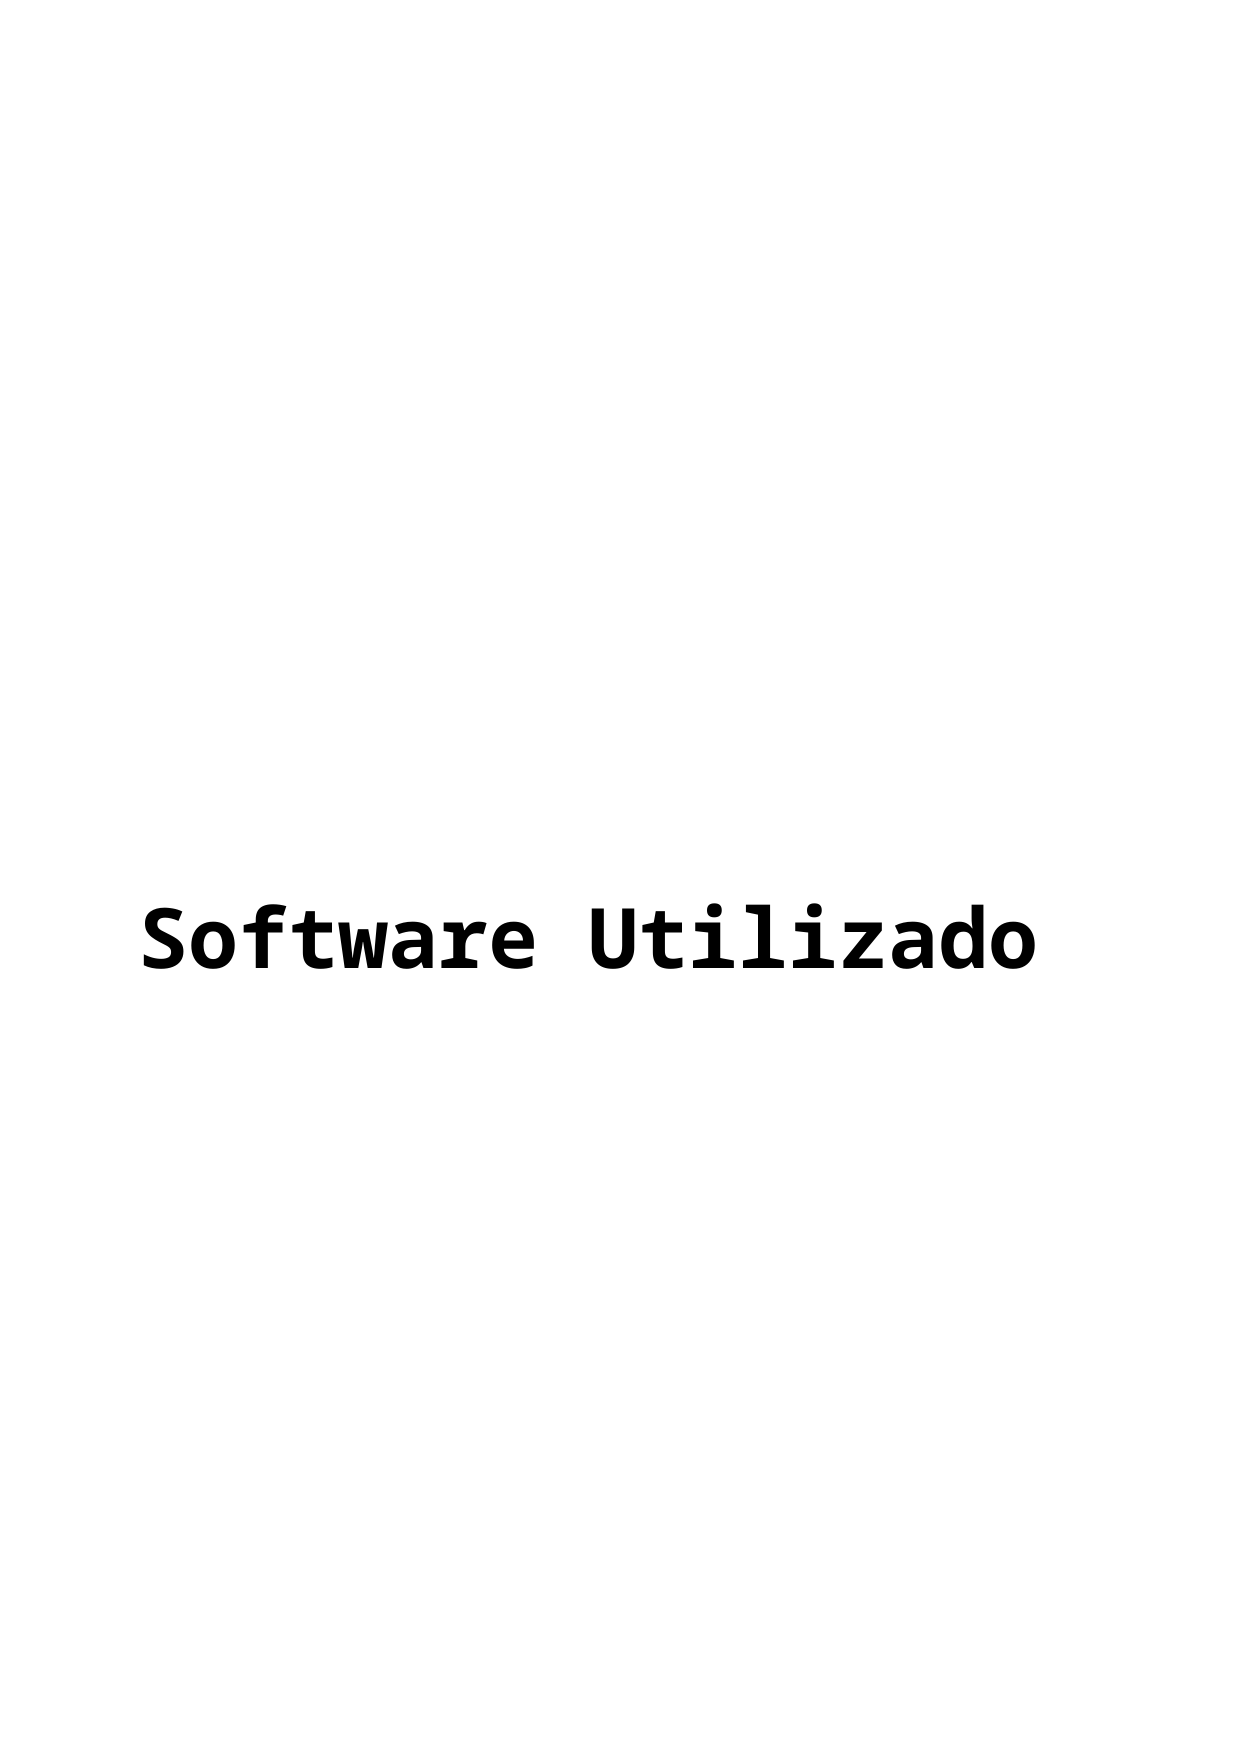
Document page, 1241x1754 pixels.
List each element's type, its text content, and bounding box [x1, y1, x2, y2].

subtitle Software Utilizado [0, 879, 1038, 993]
